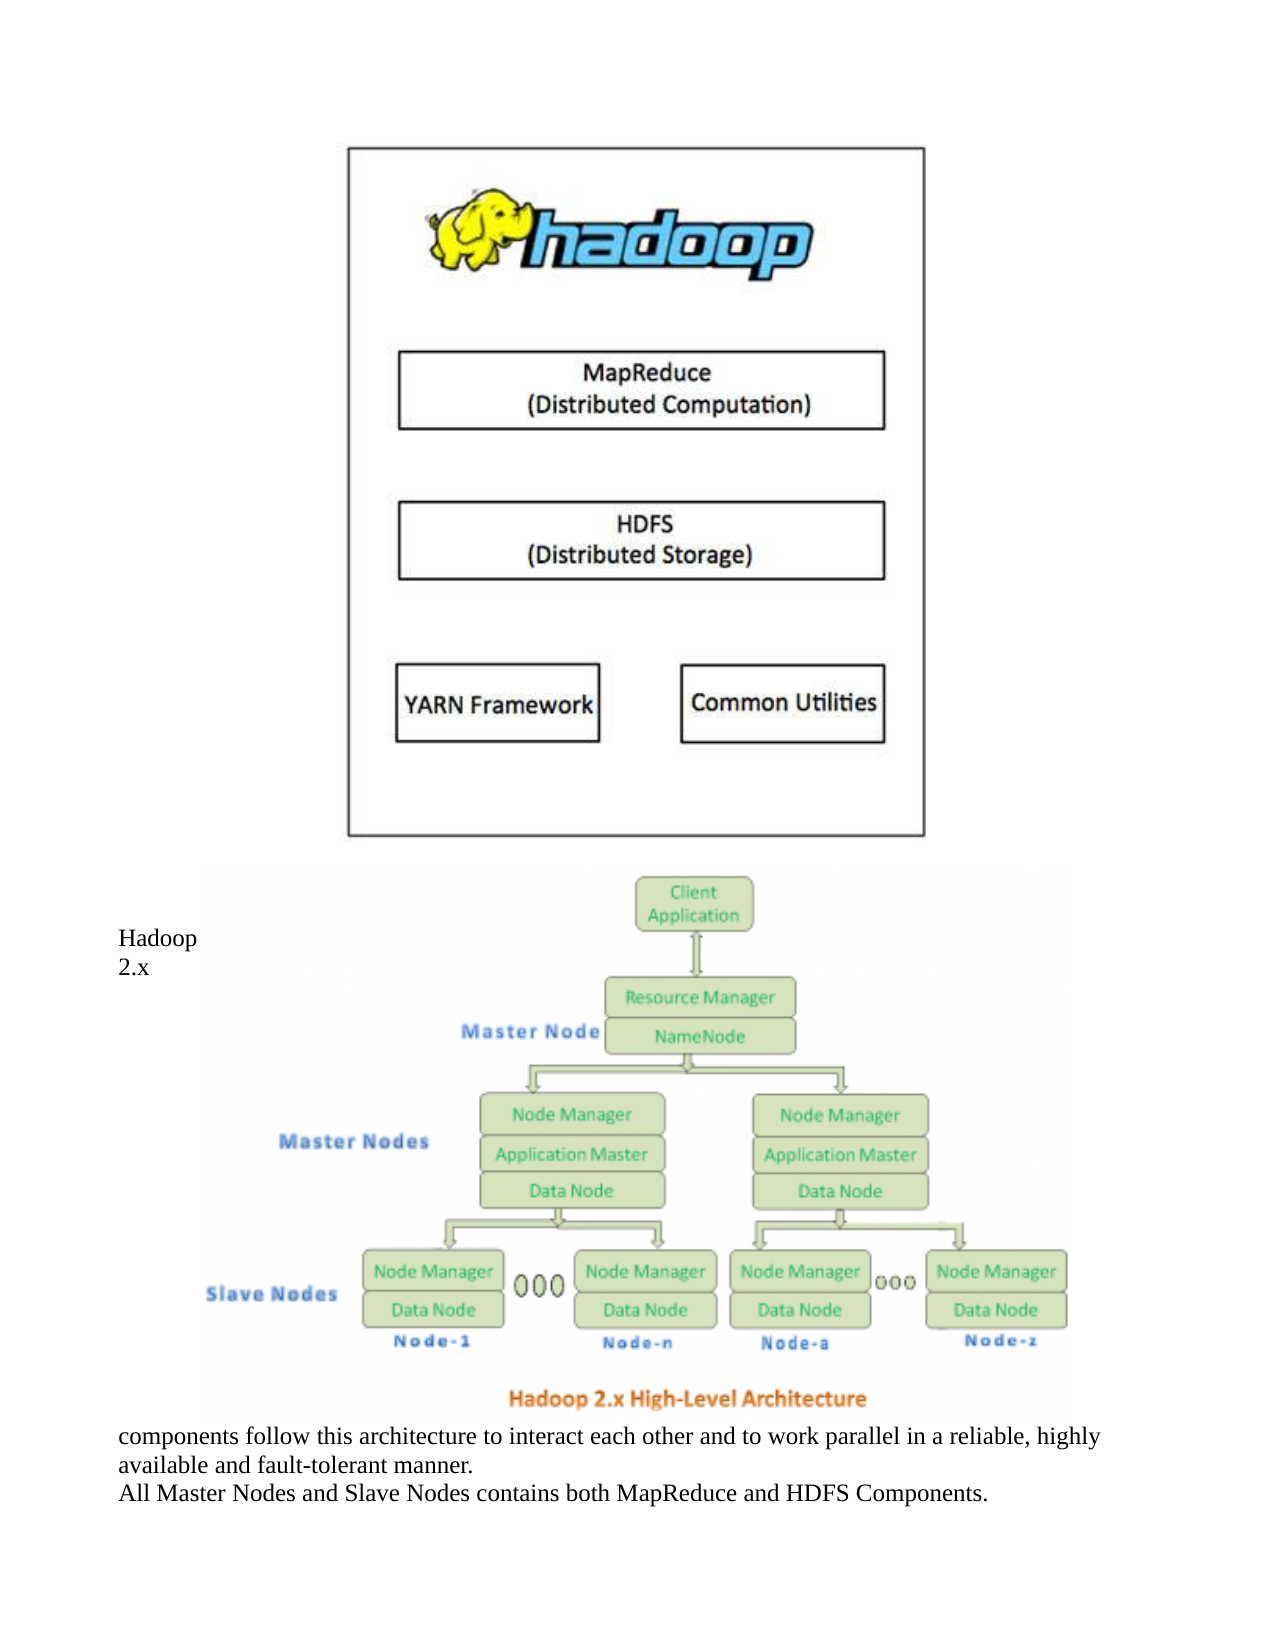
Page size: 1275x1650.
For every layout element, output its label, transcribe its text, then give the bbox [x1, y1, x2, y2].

text All Master Nodes and Slave Nodes contains both MapReduce and HDFS Components. [118, 1478, 1157, 1507]
text Hadoop 2.x components follow this architecture to interact each other and to work parallel in a reliable, highly available and fault-tolerant manner. [118, 923, 1157, 1478]
picture [325, 118, 951, 856]
picture [205, 865, 1070, 1421]
